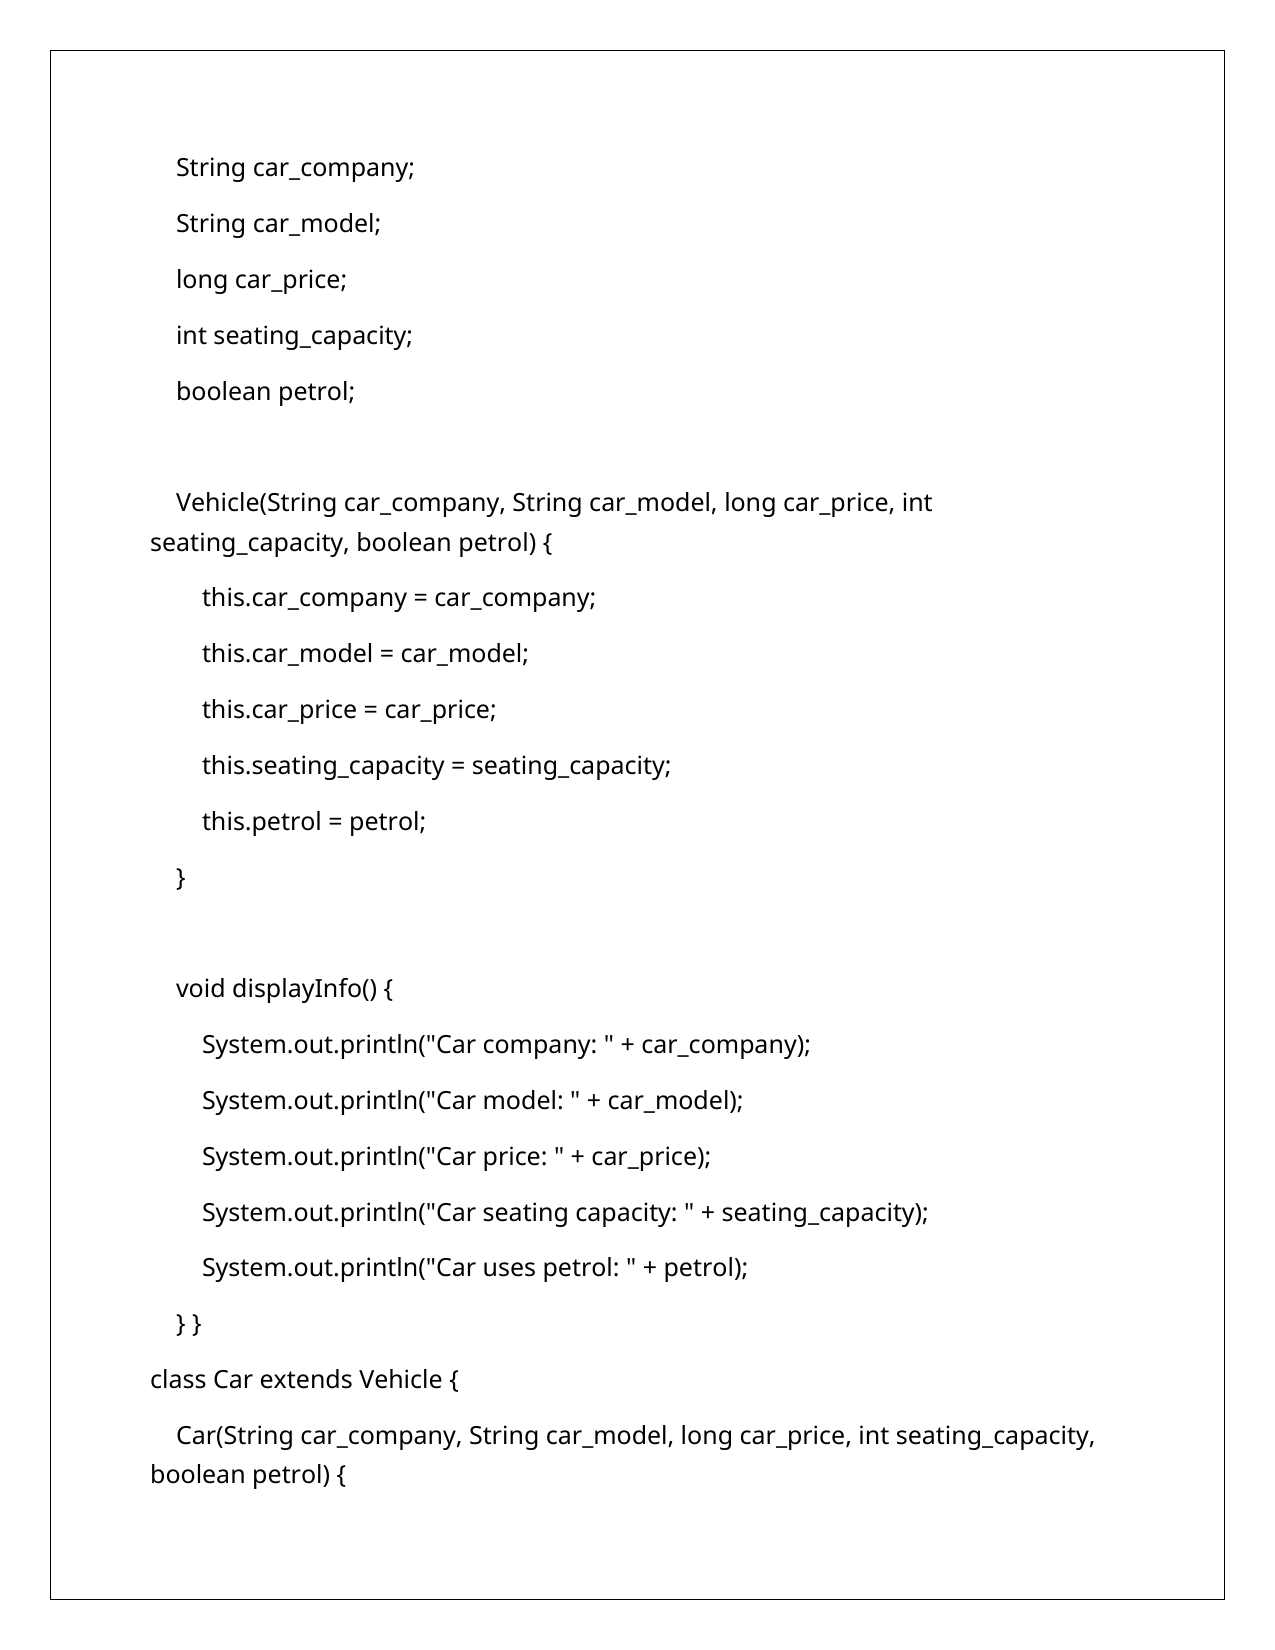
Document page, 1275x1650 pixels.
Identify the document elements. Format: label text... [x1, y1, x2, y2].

text void displayInfo() { [150, 971, 1125, 1005]
text System.out.println("Car model: " + car_model); [150, 1082, 1125, 1117]
text this.car_model = car_model; [150, 636, 1125, 670]
text Vehicle(String car_company, String car_model, long car_price, int seating_capacity, boolean petrol) { [150, 485, 1125, 558]
text this.petrol = petrol; [150, 803, 1125, 837]
text String car_model; [150, 206, 1125, 240]
text this.car_price = car_price; [150, 692, 1125, 726]
text long car_price; [150, 262, 1125, 296]
text this.car_company = car_company; [150, 580, 1125, 614]
text } } [150, 1306, 1125, 1340]
text this.seating_capacity = seating_capacity; [150, 747, 1125, 782]
text } [150, 859, 1125, 893]
text boolean petrol; [150, 373, 1125, 407]
text Car(String car_company, String car_model, long car_price, int seating_capacity, boolean petrol) { [150, 1417, 1125, 1491]
text System.out.println("Car company: " + car_company); [150, 1027, 1125, 1061]
text String car_company; [150, 150, 1125, 184]
text System.out.println("Car seating capacity: " + seating_capacity); [150, 1194, 1125, 1228]
text int seating_capacity; [150, 317, 1125, 352]
text class Car extends Vehicle { [150, 1362, 1125, 1396]
text System.out.println("Car price: " + car_price); [150, 1138, 1125, 1172]
text System.out.println("Car uses petrol: " + petrol); [150, 1250, 1125, 1284]
